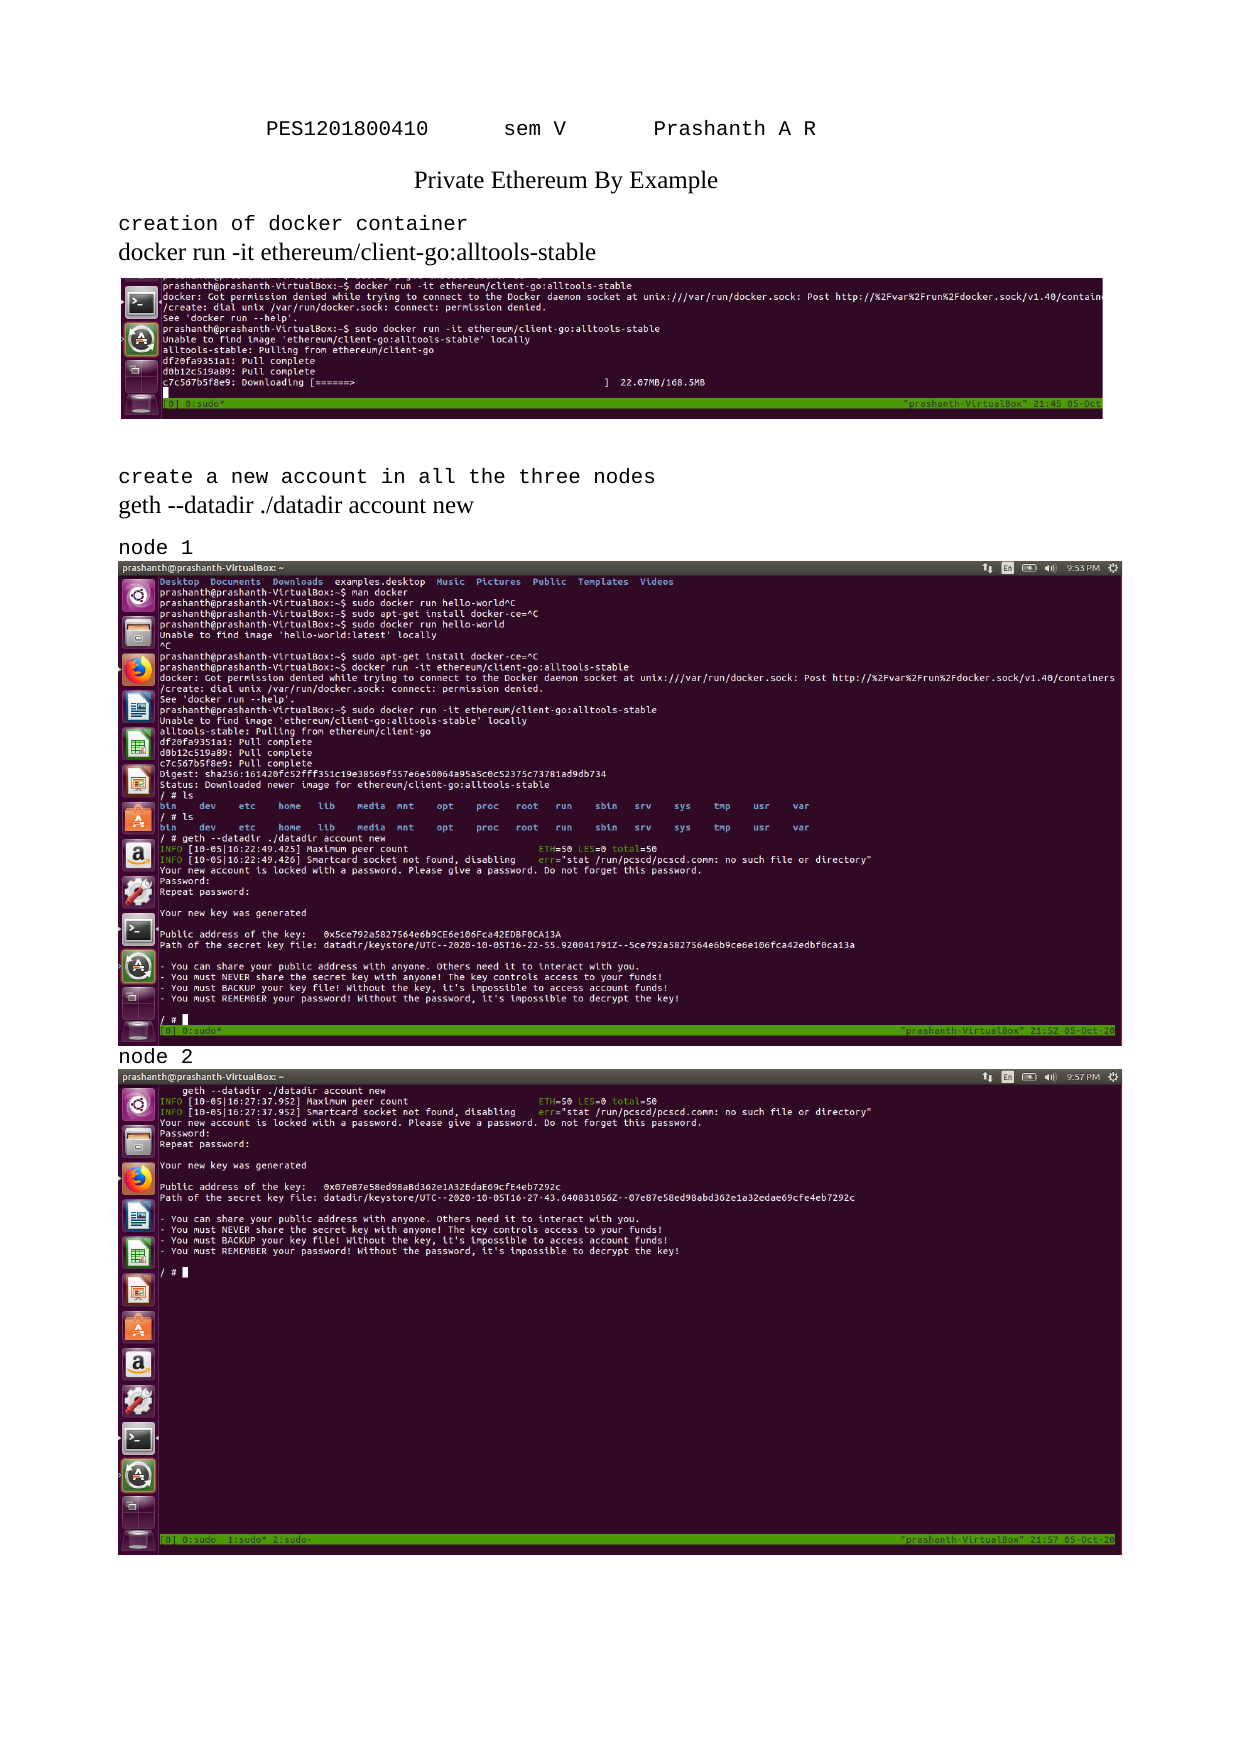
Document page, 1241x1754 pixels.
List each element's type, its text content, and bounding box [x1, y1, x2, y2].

text PES1201800410 sem V Prashanth A R [118, 118, 1122, 142]
text create a new account in all the three nodes [118, 466, 1122, 490]
picture [118, 1069, 1123, 1555]
picture [118, 561, 1123, 1046]
text creation of docker container [118, 213, 1122, 237]
text node 2 [118, 1046, 1122, 1069]
text geth --datadir ./datadir account new [118, 490, 1122, 518]
text node 1 [118, 537, 1122, 561]
text Private Ethereum By Example [118, 165, 1122, 194]
text docker run -it ethereum/client-go:alltools-stable [118, 237, 1122, 265]
